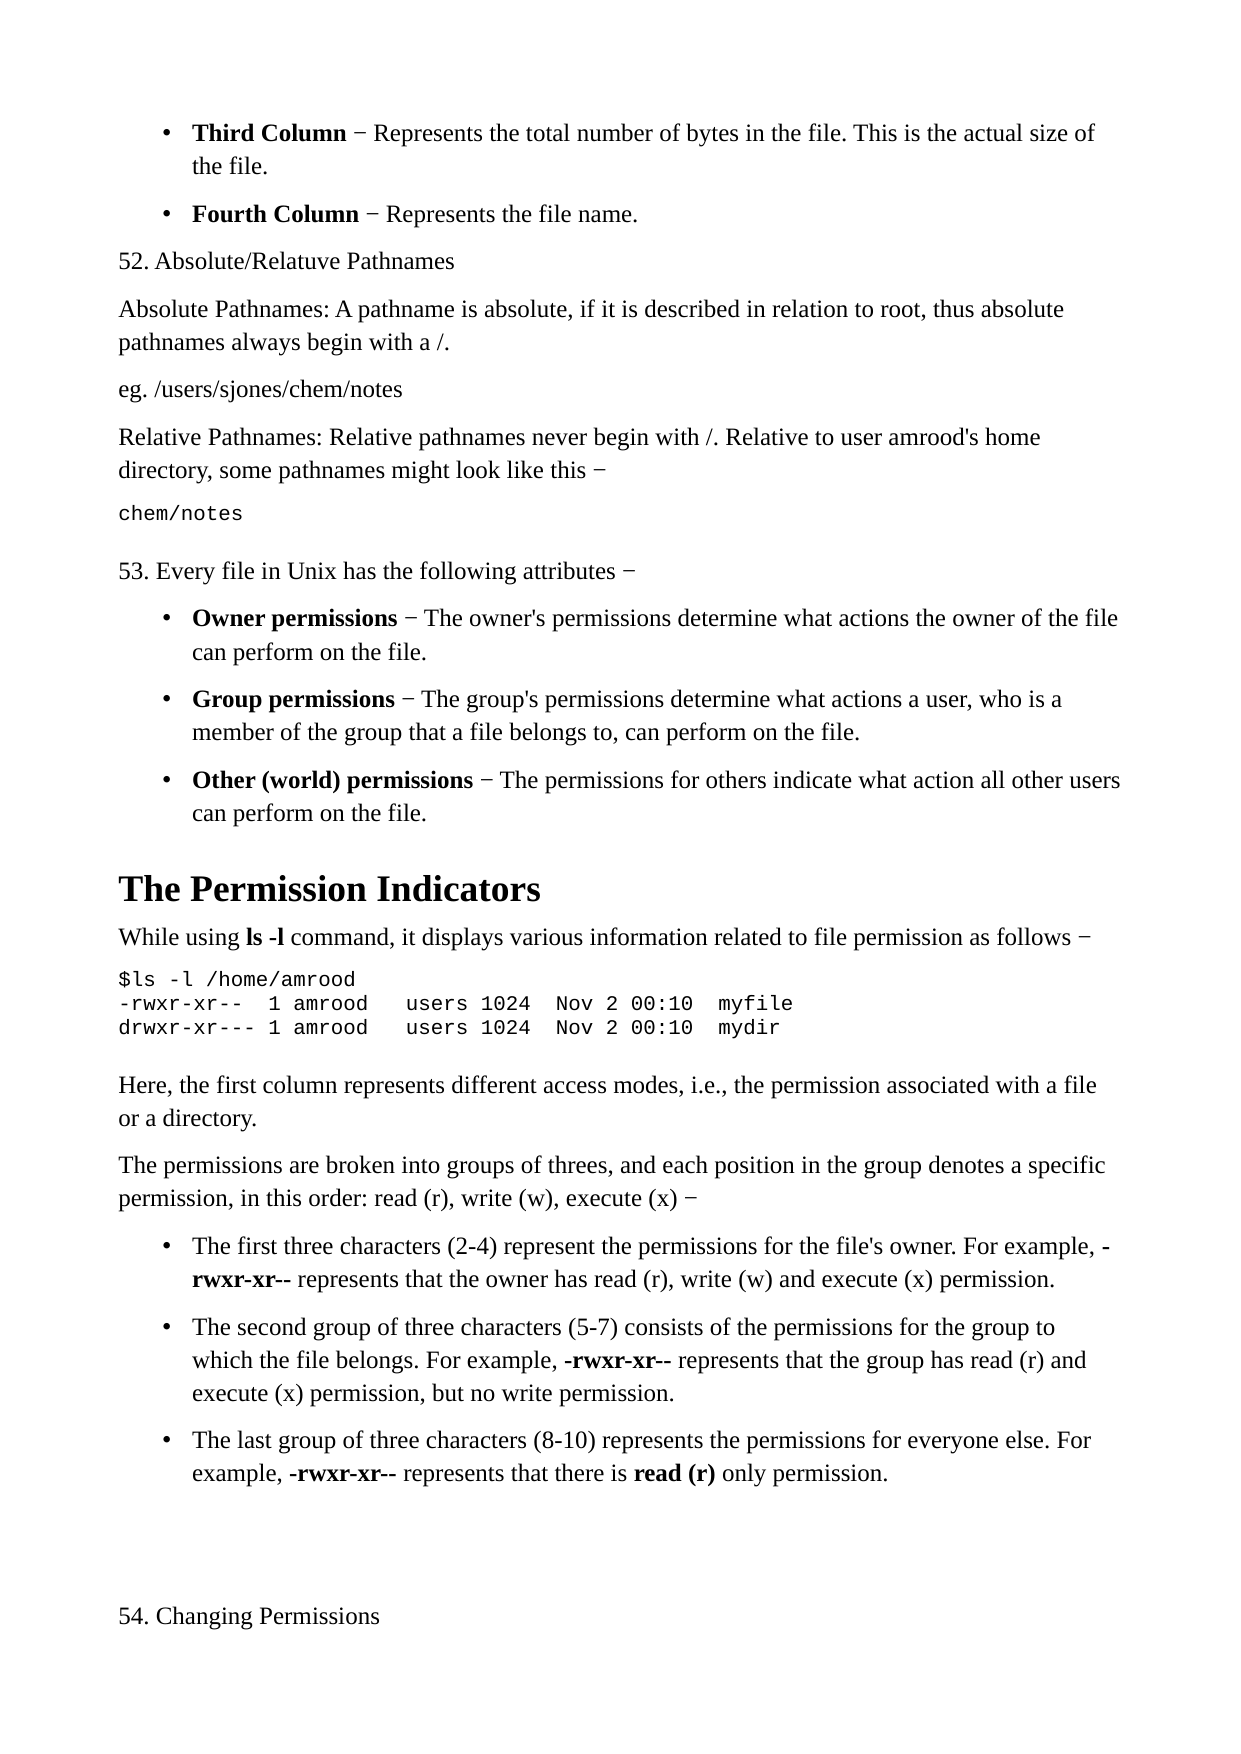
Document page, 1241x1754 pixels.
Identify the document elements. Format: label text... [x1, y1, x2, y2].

text 54. Changing Permissions [118, 1601, 1122, 1630]
text Relative Pathnames: Relative pathnames never begin with /. Relative to user amrood's home directory, some pathnames might look like this − [118, 422, 1122, 484]
subtitle The Permission Indicators [118, 866, 1122, 909]
text The permissions are broken into groups of threes, and each position in the group denotes a specific permission, in this order: read (r), write (w), execute (x) − [118, 1151, 1122, 1212]
text drwxr-xr--- 1 amrood users 1024 Nov 2 00:10 mydir [118, 1017, 1122, 1040]
text Absolute Pathnames: A pathname is absolute, if it is described in relation to root, thus absolute pathnames always begin with a /. [118, 294, 1122, 356]
list Third Column − Represents the total number of bytes in the file. This is the actual size of the file. [162, 118, 1122, 180]
list The second group of three characters (5-7) consists of the permissions for the group to which the file belongs. For example, -rwxr-xr-- represents that the group has read (r) and execute (x) permission, but no write permission. [162, 1312, 1122, 1407]
text eg. /users/sjones/chem/notes [118, 374, 1122, 403]
text 53. Every file in Unix has the following attributes − [118, 556, 1122, 585]
text $ls -l /home/amrood [118, 969, 1122, 993]
text Here, the first column represents different access modes, i.e., the permission associated with a file or a directory. [118, 1070, 1122, 1132]
text 52. Absolute/Relatuve Pathnames [118, 246, 1122, 275]
text chem/notes [118, 503, 1122, 526]
list Other (world) permissions − The permissions for others indicate what action all other users can perform on the file. [162, 765, 1122, 827]
list Group permissions − The group's permissions determine what actions a user, who is a member of the group that a file belongs to, can perform on the file. [162, 684, 1122, 746]
list The first three characters (2-4) represent the permissions for the file's owner. For example, -rwxr-xr-- represents that the owner has read (r), write (w) and execute (x) permission. [162, 1231, 1122, 1293]
list Fourth Column − Represents the file name. [162, 199, 1122, 227]
text While using ls -l command, it displays various information related to file permission as follows − [118, 922, 1122, 951]
list The last group of three characters (8-10) represents the permissions for everyone else. For example, -rwxr-xr-- represents that there is read (r) only permission. [162, 1425, 1122, 1487]
list Owner permissions − The owner's permissions determine what actions the owner of the file can perform on the file. [162, 603, 1122, 665]
text -rwxr-xr-- 1 amrood users 1024 Nov 2 00:10 myfile [118, 993, 1122, 1017]
